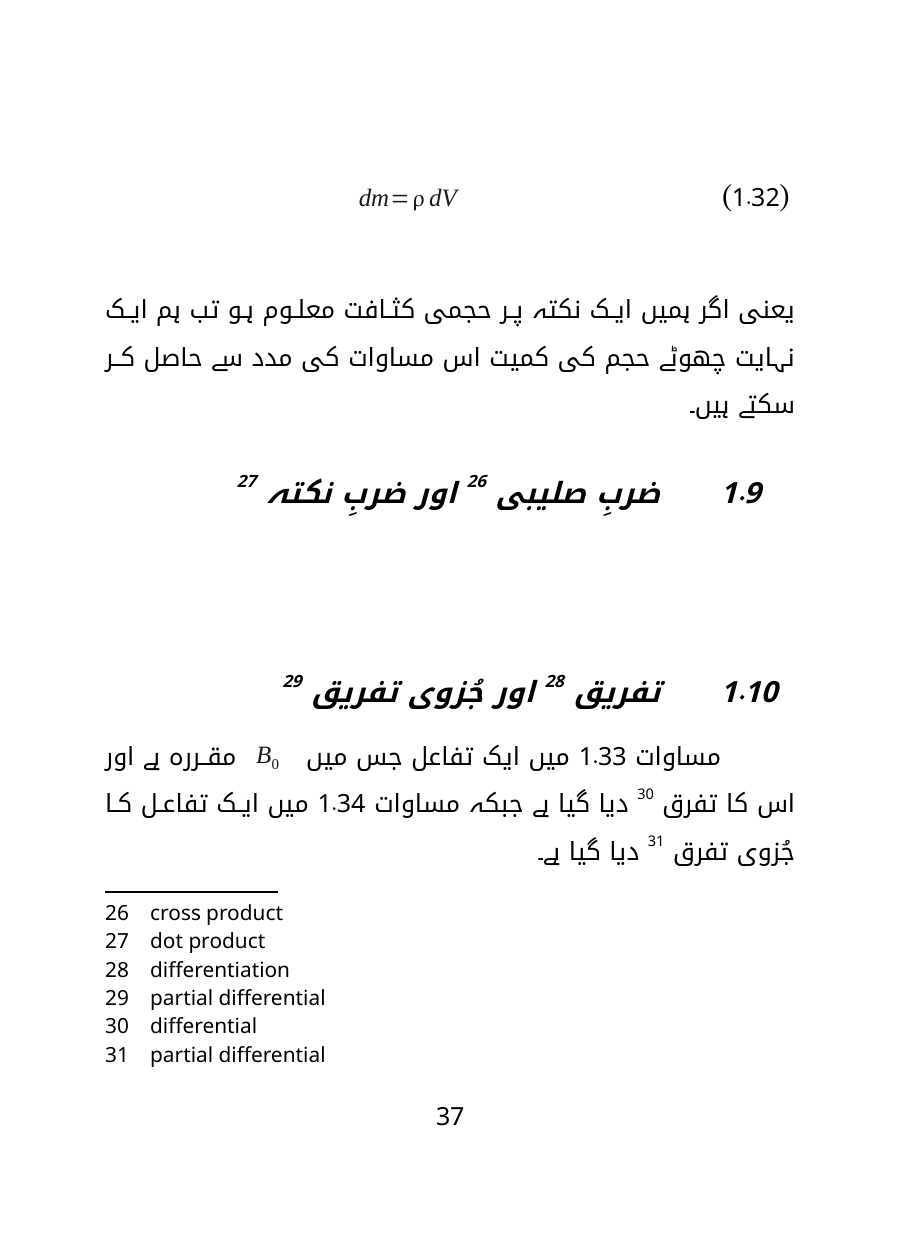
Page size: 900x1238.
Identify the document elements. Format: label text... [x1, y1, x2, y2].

subtitle تفریق اور جُزوی تفریق [105, 665, 720, 721]
text differential [105, 1012, 795, 1040]
list partial differential [105, 983, 795, 1012]
list differentiation [105, 955, 795, 983]
subtitle ضربِ صلیبی اور ضربِ نکتہ [105, 466, 720, 521]
text یعنی اگر ہمیں ایک نکتہ پر حجمی کثافت معلوم ہو تب ہم ایک نہایت چھوٹے حجم کی کمیت اس مساوات کی مدد سے حاصل کر سکتے ہیں۔ [105, 286, 795, 429]
text partial differential [105, 1040, 795, 1068]
list dot product [105, 926, 795, 955]
list cross product [105, 898, 795, 926]
table_header [105, 169, 702, 240]
text مساوات 1.33 میں ایک تفاعل جس میں مقررہ ہے اور اس کا تفرق دیا گیا ہے جبکہ مساوات 1.34 میں ایک تفاعل کا جُزوی تفرق دیا گیا ہے۔ [105, 733, 795, 875]
table_header (1.32) [702, 169, 795, 240]
